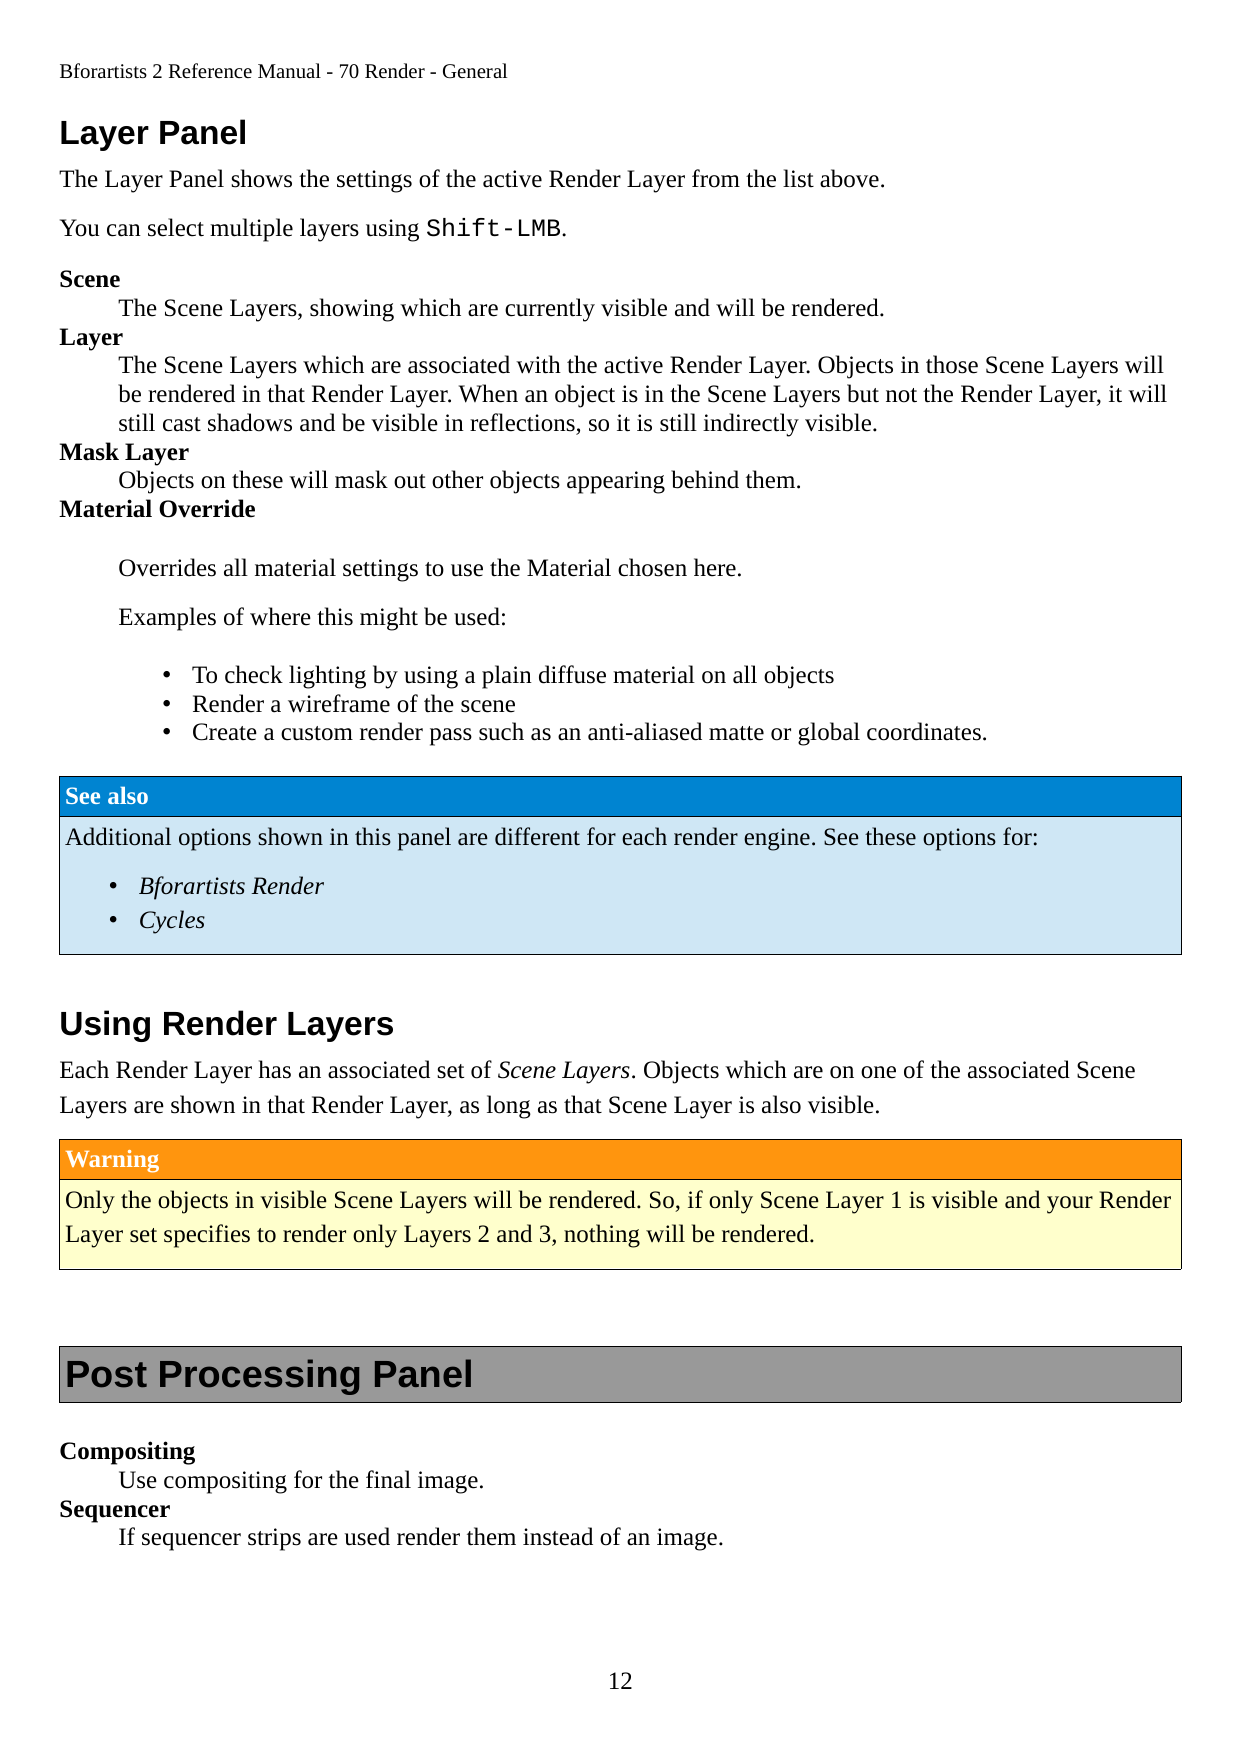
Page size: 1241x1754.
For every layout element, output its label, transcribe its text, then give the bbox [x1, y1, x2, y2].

text Each Render Layer has an associated set of Scene Layers. Objects which are on one of the associated Scene Layers are shown in that Render Layer, as long as that Scene Layer is also visible. [59, 1055, 1181, 1118]
subtitle Mask Layer [59, 437, 1181, 466]
table_header Post Processing Panel [60, 1347, 1181, 1402]
subtitle Material Override [59, 494, 1181, 523]
list The Scene Layers, showing which are currently visible and will be rendered. [118, 293, 1181, 322]
list Render a wireframe of the scene [162, 689, 1181, 717]
table_header See also [60, 777, 1181, 816]
list Use compositing for the final image. [118, 1465, 1181, 1494]
list To check lighting by using a plain diffuse material on all objects [162, 660, 1181, 689]
subtitle Layer [59, 322, 1181, 351]
list Examples of where this might be used: [118, 602, 1181, 630]
list The Scene Layers which are associated with the active Render Layer. Objects in those Scene Layers will be rendered in that Render Layer. When an object is in the Scene Layers but not the Render Layer, it will still cast shadows and be visible in reflections, so it is still indirectly visible. [118, 351, 1181, 437]
text Overrides all material settings to use the Material chosen here. [118, 553, 1181, 581]
text You can select multiple layers using Shift-LMB. [59, 213, 1181, 244]
subtitle Sequencer [59, 1494, 1181, 1522]
table_header Warning [60, 1140, 1181, 1179]
table_cell Additional options shown in this panel are different for each render engine. See these options for: Bforartists Render Cycles [60, 817, 1181, 954]
table_cell Only the objects in visible Scene Layers will be rendered. So, if only Scene Layer 1 is visible and your Render Layer set specifies to render only Layers 2 and 3, nothing will be rendered. [60, 1180, 1181, 1268]
text The Layer Panel shows the settings of the active Render Layer from the list above. [59, 164, 1181, 192]
list Create a custom render pass such as an anti-aliased matte or global coordinates. [162, 717, 1181, 746]
subtitle Compositing [59, 1436, 1181, 1465]
subtitle Scene [59, 264, 1181, 293]
list Objects on these will mask out other objects appearing behind them. [118, 466, 1181, 494]
subtitle Layer Panel [59, 113, 1181, 151]
list If sequencer strips are used render them instead of an image. [118, 1522, 1181, 1551]
subtitle Using Render Layers [59, 1004, 1181, 1043]
